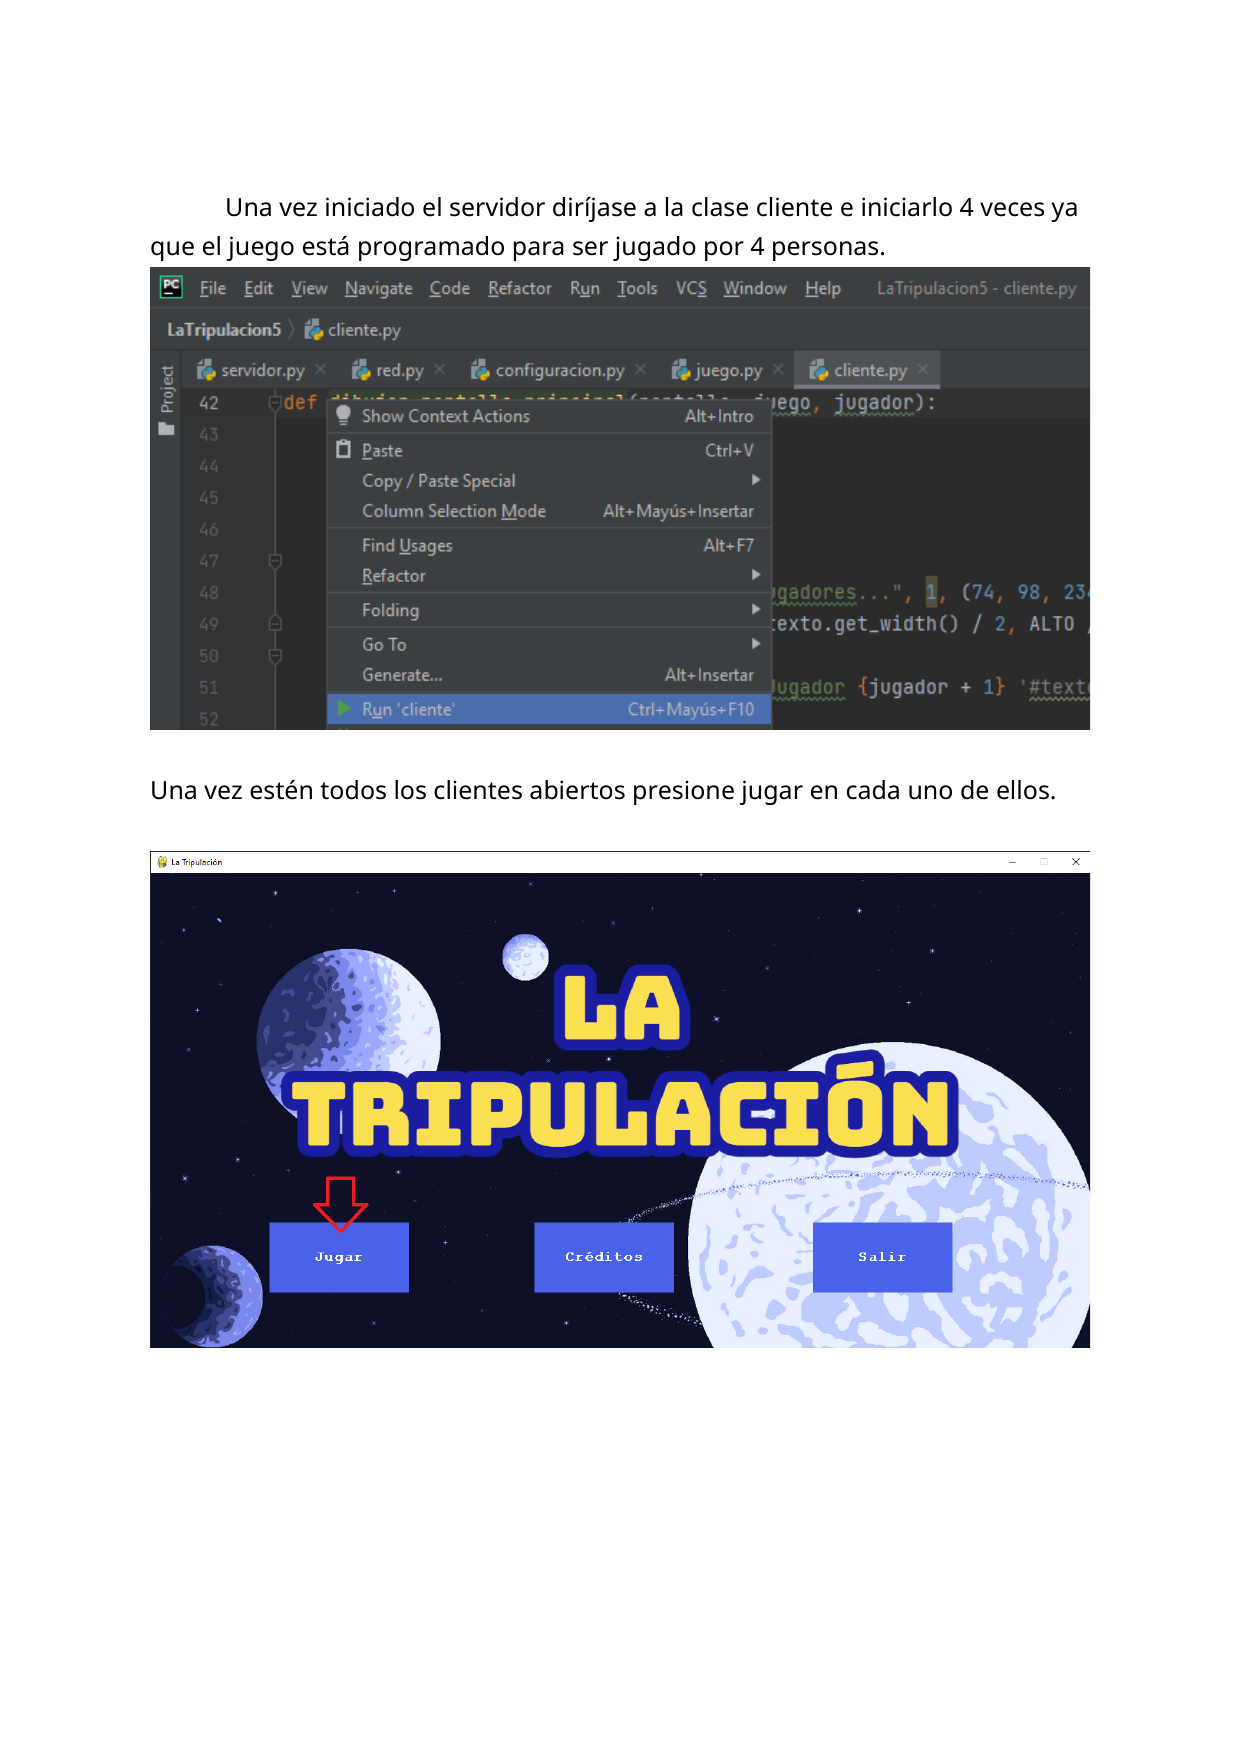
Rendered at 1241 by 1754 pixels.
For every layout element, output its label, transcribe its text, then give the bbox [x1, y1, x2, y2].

text Una vez iniciado el servidor diríjase a la clase cliente e iniciarlo 4 veces ya que el juego está programado para ser jugado por 4 personas. [150, 189, 1090, 262]
picture [150, 267, 1091, 730]
text Una vez estén todos los clientes abiertos presione jugar en cada uno de ellos. [150, 773, 1090, 807]
picture [150, 851, 1091, 1348]
